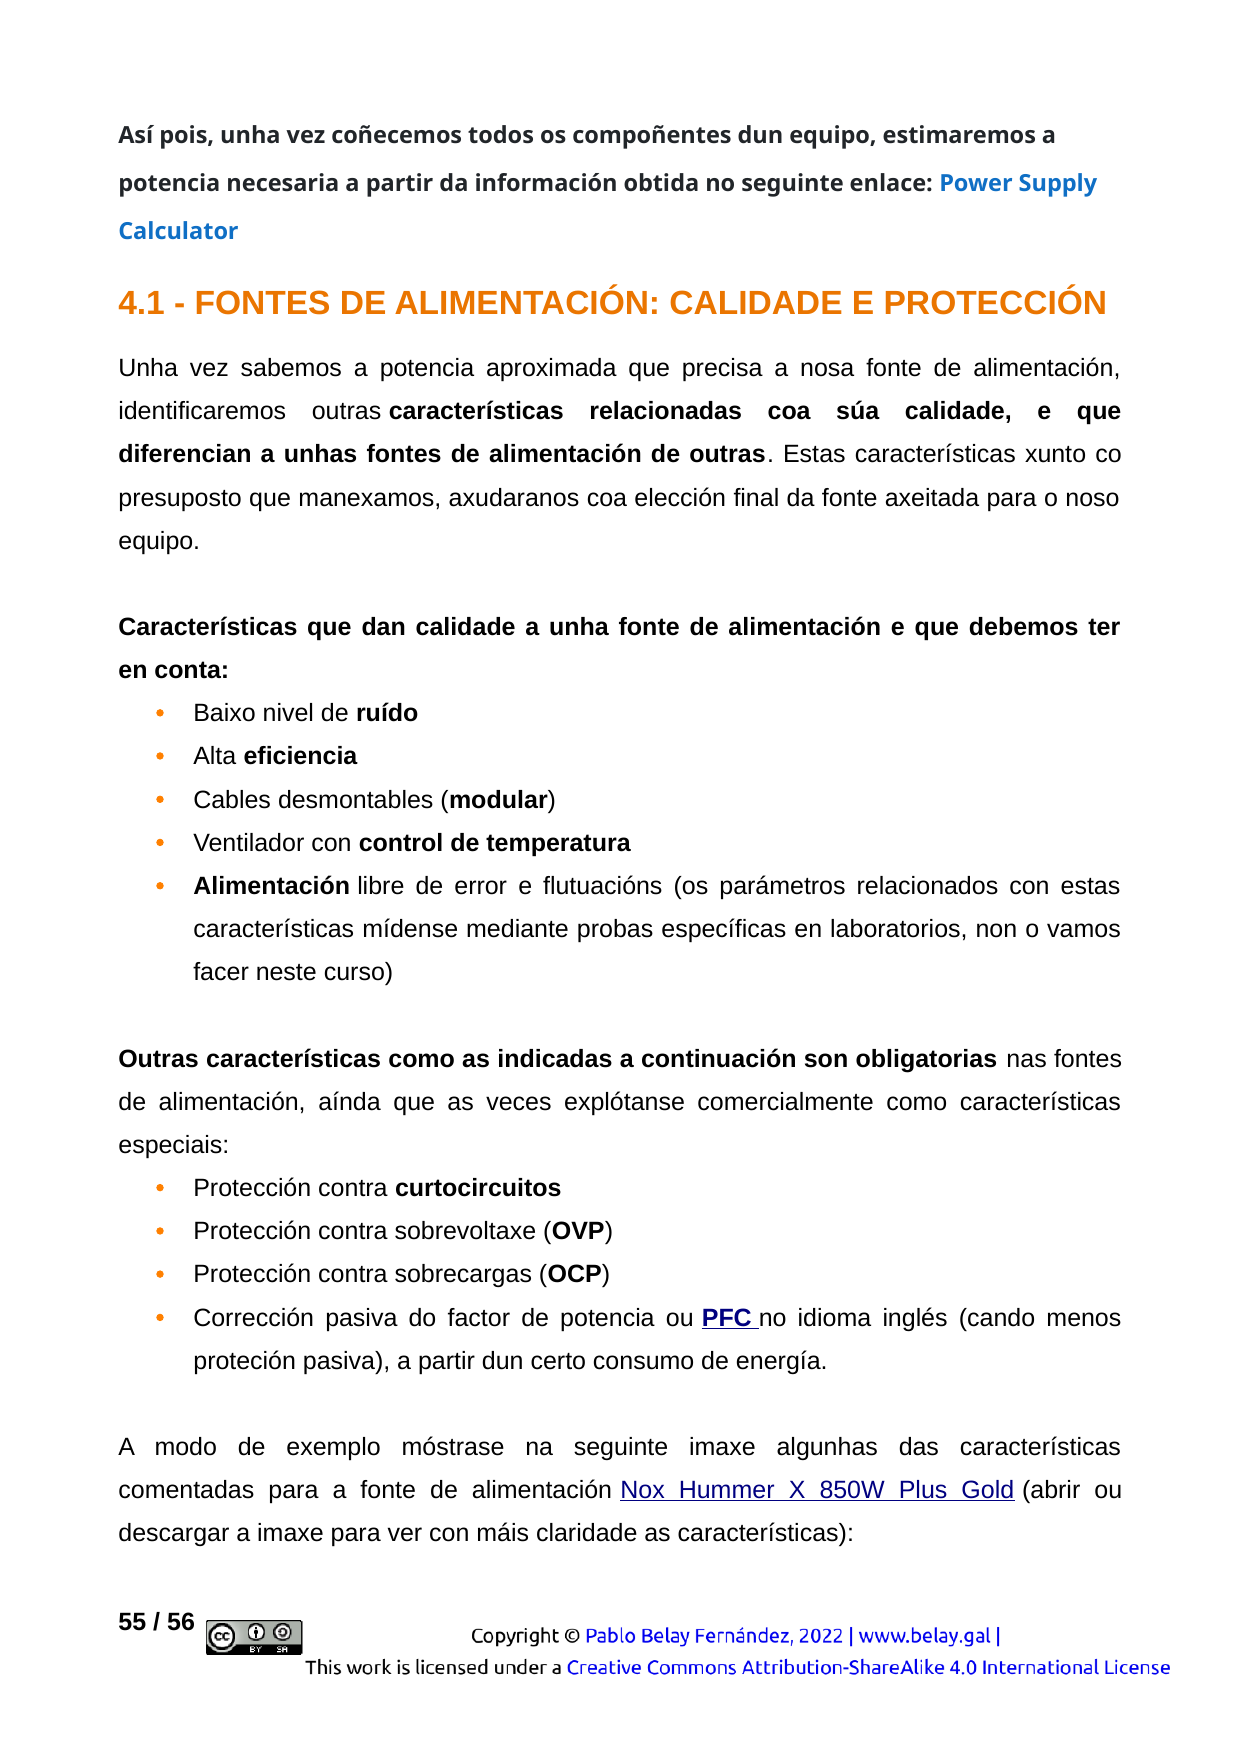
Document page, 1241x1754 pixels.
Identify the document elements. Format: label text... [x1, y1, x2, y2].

list Protección contra curtocircuitos [156, 1173, 1122, 1202]
text Outras características como as indicadas a continuación son obligatorias nas fontes de alimentación, aínda que as veces explótanse comercialmente como características especiais: [118, 1044, 1122, 1159]
list Alta eficiencia [156, 741, 1122, 770]
text Así pois, unha vez coñecemos todos os compoñentes dun equipo, estimaremos a potencia necesaria a partir da información obtida no seguinte enlace: Power Supply Calculator [118, 118, 1122, 246]
list Ventilador con control de temperatura [156, 828, 1122, 857]
text A modo de exemplo móstrase na seguinte imaxe algunhas das características comentadas para a fonte de alimentación Nox Hummer X 850W Plus Gold (abrir ou descargar a imaxe para ver con máis claridade as características): [118, 1432, 1122, 1547]
list Corrección pasiva do factor de potencia ou PFC no idioma inglés (cando menos proteción pasiva), a partir dun certo consumo de energía. [156, 1303, 1122, 1375]
picture [200, 1604, 1205, 1690]
list Alimentación libre de error e flutuacións (os parámetros relacionados con estas características mídense mediante probas específicas en laboratorios, non o vamos facer neste curso) [156, 871, 1122, 986]
list Protección contra sobrevoltaxe (OVP) [156, 1216, 1122, 1245]
subtitle 4.1 - FONTES DE ALIMENTACIÓN: CALIDADE E PROTECCIÓN [118, 283, 1122, 321]
text Unha vez sabemos a potencia aproximada que precisa a nosa fonte de alimentación, identificaremos outras características relacionadas coa súa calidade, e que diferencian a unhas fontes de alimentación de outras. Estas características xunto co presuposto que manexamos, axudaranos coa elección final da fonte axeitada para o noso equipo. [118, 353, 1122, 554]
list Baixo nivel de ruído [156, 698, 1122, 727]
list Cables desmontables (modular) [156, 784, 1122, 813]
text Características que dan calidade a unha fonte de alimentación e que debemos ter en conta: [118, 612, 1122, 684]
list Protección contra sobrecargas (OCP) [156, 1259, 1122, 1288]
